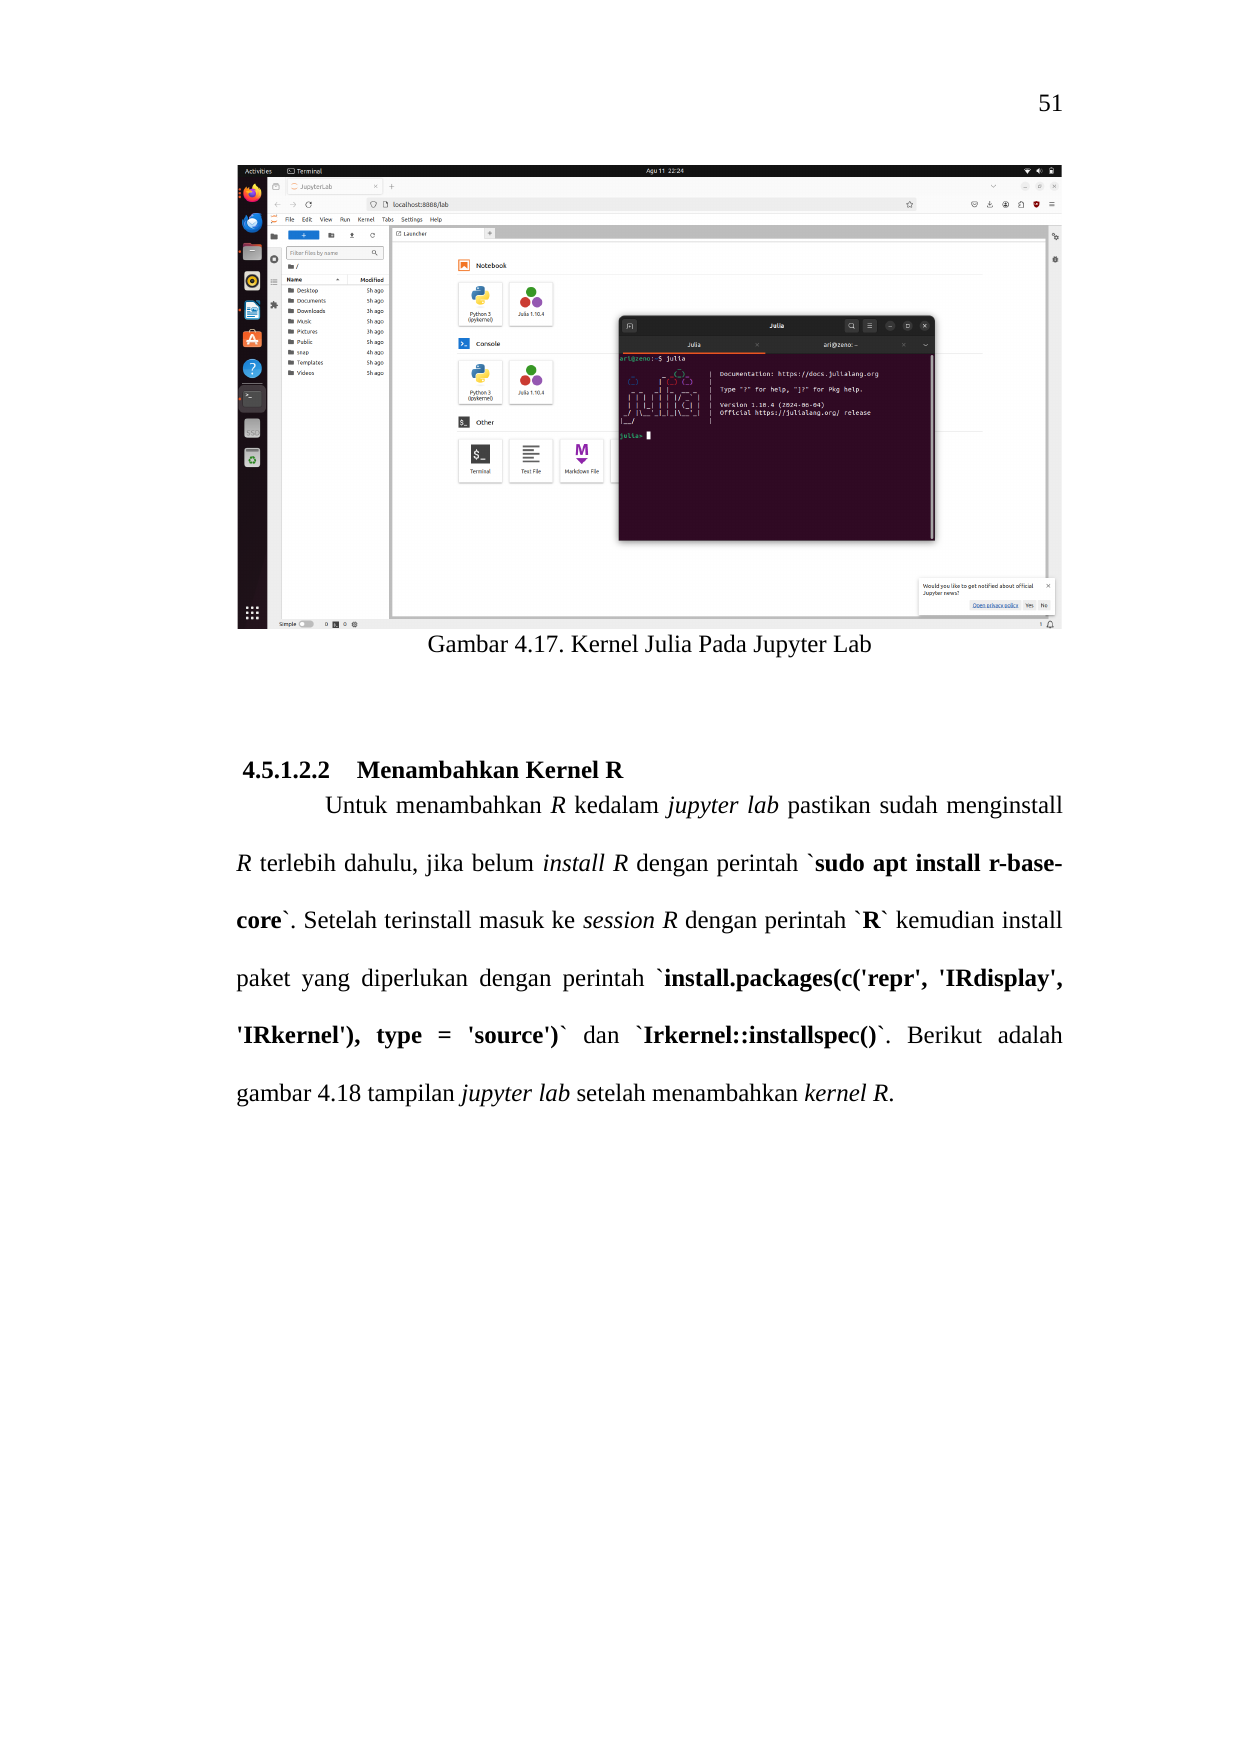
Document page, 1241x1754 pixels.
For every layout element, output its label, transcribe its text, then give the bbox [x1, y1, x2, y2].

subtitle Menambahkan Kernel R [236, 756, 1063, 784]
text Untuk menambahkan R kedalam jupyter lab pastikan sudah menginstall R terlebih dahulu, jika belum install R dengan perintah `sudo apt install r-base-core`. Setelah terinstall masuk ke session R dengan perintah `R` kemudian install paket yang diperlukan dengan perintah `install.packages(c('repr', 'IRdisplay', 'IRkernel'), type = 'source')` dan `Irkernel::installspec()`. Berikut adalah gambar 4.18 tampilan jupyter lab setelah menambahkan kernel R. [236, 791, 1063, 1107]
picture [237, 165, 1062, 629]
text Gambar 4.17. Kernel Julia pada jupyter lab [237, 629, 1062, 658]
